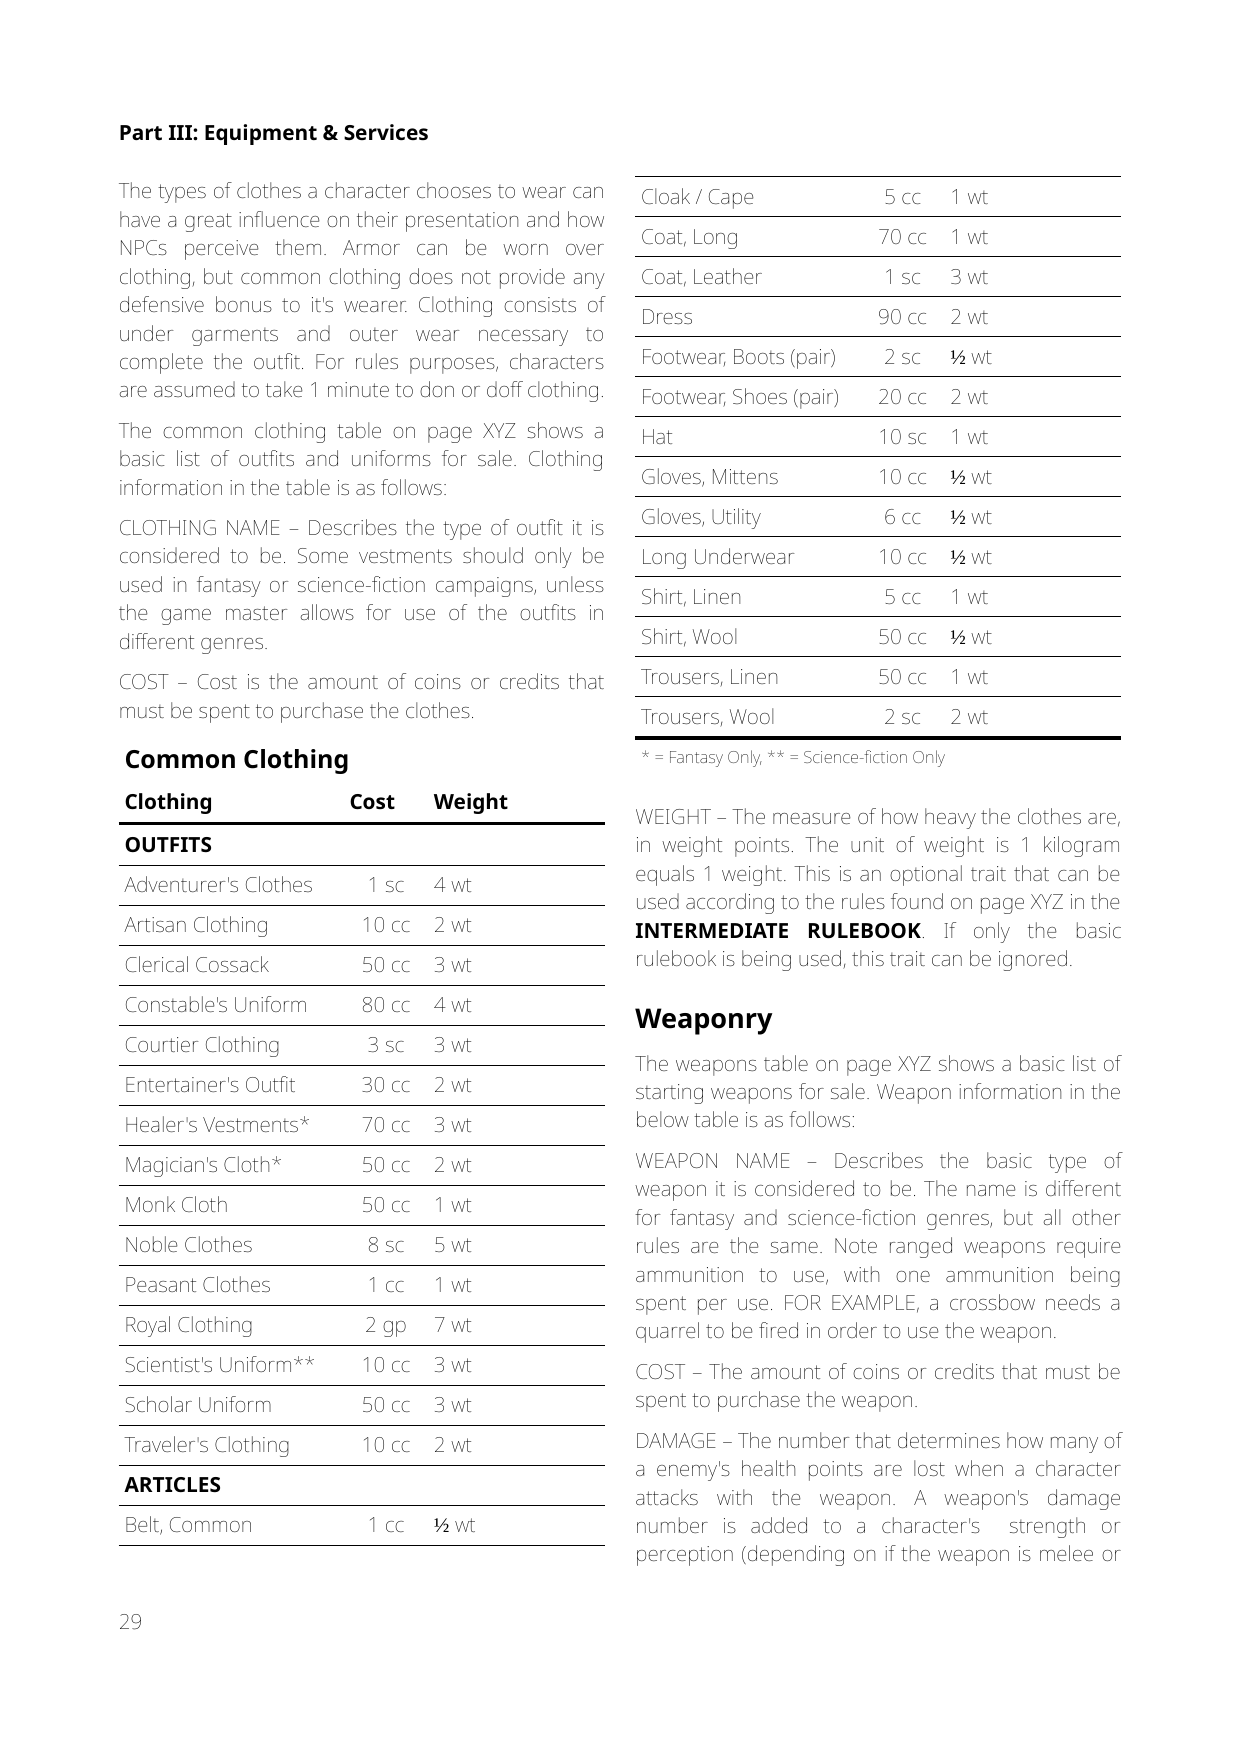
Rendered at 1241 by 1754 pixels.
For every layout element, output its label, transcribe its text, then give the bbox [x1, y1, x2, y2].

table_cell 1 wt [945, 657, 1121, 696]
text WEAPON NAME – Describes the basic type of weapon it is considered to be. The name is different for fantasy and science-fiction genres, but all other rules are the same. Note ranged weapons require ammunition to use, with one ammunition being spent per use. FOR EXAMPLE, a crossbow needs a quarrel to be fired in order to use the weapon. [635, 1146, 1122, 1345]
table_cell 2 wt [945, 697, 1121, 736]
table_cell 20 cc [860, 377, 944, 416]
table_cell ½ wt [945, 457, 1121, 496]
table_cell Footwear, Shoes (pair) [635, 377, 860, 416]
table_cell 1 wt [945, 217, 1121, 256]
table_cell 10 cc [860, 537, 944, 576]
table_cell 50 cc [344, 946, 428, 985]
table_cell 10 cc [860, 457, 944, 496]
table_cell Clerical Cossack [119, 946, 343, 985]
table_cell Artisan Clothing [119, 906, 343, 945]
text CLOTHING NAME – Describes the type of outfit it is considered to be. Some vestments should only be used in fantasy or science-fiction campaigns, unless the game master allows for use of the outfits in different genres. [118, 513, 605, 655]
text WEIGHT – The measure of how heavy the clothes are, in weight points. The unit of weight is 1 kilogram equals 1 weight. This is an optional trait that can be used according to the rules found on page XYZ in the INTERMEDIATE RULEBOOK. If only the basic rulebook is being used, this trait can be ignored. [635, 802, 1122, 973]
table_cell Cost [344, 782, 428, 822]
table_cell OUTFITS [119, 825, 604, 865]
table_cell 90 cc [860, 297, 944, 336]
table_cell Noble Clothes [119, 1226, 343, 1265]
table_cell ½ wt [428, 1506, 604, 1545]
table_cell 50 cc [344, 1146, 428, 1185]
table_cell 1 sc [344, 866, 428, 905]
table_cell Weight [428, 782, 604, 822]
table_cell Shirt, Wool [635, 617, 860, 656]
table_cell 1 wt [945, 177, 1121, 216]
table_cell 1 wt [428, 1186, 604, 1225]
table_cell 5 wt [428, 1226, 604, 1265]
table_cell Clothing [119, 782, 343, 822]
table_cell 50 cc [860, 657, 944, 696]
table_cell Traveler's Clothing [119, 1426, 343, 1465]
table_cell Trousers, Linen [635, 657, 860, 696]
table_cell Monk Cloth [119, 1186, 343, 1225]
table_cell 2 wt [945, 377, 1121, 416]
table_cell Shirt, Linen [635, 577, 860, 616]
table_cell 3 wt [428, 1106, 604, 1145]
table_cell Long Underwear [635, 537, 860, 576]
table_cell 1 cc [344, 1506, 428, 1545]
table_cell 50 cc [860, 617, 944, 656]
table_cell 1 cc [344, 1266, 428, 1305]
table_cell 3 wt [428, 946, 604, 985]
table_cell 8 sc [344, 1226, 428, 1265]
table_cell Healer's Vestments* [119, 1106, 343, 1145]
table_cell 70 cc [860, 217, 944, 256]
table_cell Hat [635, 417, 860, 456]
table_cell Peasant Clothes [119, 1266, 343, 1305]
table_cell 70 cc [344, 1106, 428, 1145]
table_cell Belt, Common [119, 1506, 343, 1545]
table_cell 10 sc [860, 417, 944, 456]
text The weapons table on page XYZ shows a basic list of starting weapons for sale. Weapon information in the below table is as follows: [635, 1049, 1122, 1134]
table_cell Gloves, Utility [635, 497, 860, 536]
table_cell Cloak / Cape [635, 177, 860, 216]
table_cell 50 cc [344, 1186, 428, 1225]
table_cell 3 wt [428, 1346, 604, 1385]
table_cell Scholar Uniform [119, 1386, 343, 1425]
text COST – Cost is the amount of coins or credits that must be spent to purchase the clothes. [118, 667, 605, 724]
table_cell Entertainer's Outfit [119, 1066, 343, 1105]
table_cell 2 sc [860, 697, 944, 736]
table_cell 3 wt [428, 1386, 604, 1425]
table_cell Adventurer's Clothes [119, 866, 343, 905]
text The common clothing table on page XYZ shows a basic list of outfits and uniforms for sale. Clothing information in the table is as follows: [118, 416, 605, 501]
table_header Common Clothing [119, 736, 604, 782]
table_cell Dress [635, 297, 860, 336]
table_cell 4 wt [428, 866, 604, 905]
table_cell Magician's Cloth* [119, 1146, 343, 1185]
table_cell 2 gp [344, 1306, 428, 1345]
table_cell 5 cc [860, 177, 944, 216]
table_cell Royal Clothing [119, 1306, 343, 1345]
text The types of clothes a character chooses to wear can have a great influence on their presentation and how NPCs perceive them. Armor can be worn over clothing, but common clothing does not provide any defensive bonus to it's wearer. Clothing consists of under garments and outer wear necessary to complete the outfit. For rules purposes, characters are assumed to take 1 minute to don or doff clothing. [118, 176, 605, 404]
table_cell 2 sc [860, 337, 944, 376]
table_cell Gloves, Mittens [635, 457, 860, 496]
table_cell Coat, Leather [635, 257, 860, 296]
table_cell 1 wt [945, 577, 1121, 616]
table_cell 2 wt [428, 1426, 604, 1465]
text Weaponry [635, 1000, 1122, 1037]
table_cell 2 wt [428, 906, 604, 945]
text COST – The amount of coins or credits that must be spent to purchase the weapon. [635, 1357, 1122, 1414]
table_cell 3 sc [344, 1026, 428, 1065]
table_cell 1 wt [945, 417, 1121, 456]
table_cell 2 wt [945, 297, 1121, 336]
table_cell 10 cc [344, 906, 428, 945]
table_cell ½ wt [945, 497, 1121, 536]
table_cell 10 cc [344, 1426, 428, 1465]
table_cell Coat, Long [635, 217, 860, 256]
table_cell 10 cc [344, 1346, 428, 1385]
table_cell Courtier Clothing [119, 1026, 343, 1065]
table_cell 50 cc [344, 1386, 428, 1425]
table_cell 3 wt [428, 1026, 604, 1065]
table_cell 80 cc [344, 986, 428, 1025]
table_cell 3 wt [945, 257, 1121, 296]
table_cell * = Fantasy Only, ** = Science-fiction Only [635, 740, 1121, 774]
table_cell ½ wt [945, 337, 1121, 376]
table_cell ARTICLES [119, 1466, 604, 1505]
table_cell Constable's Uniform [119, 986, 343, 1025]
table_cell 1 wt [428, 1266, 604, 1305]
table_cell Trousers, Wool [635, 697, 860, 736]
table_cell ½ wt [945, 617, 1121, 656]
table_cell 4 wt [428, 986, 604, 1025]
table_cell 6 cc [860, 497, 944, 536]
text DAMAGE – The number that determines how many of a enemy's health points are lost when a character attacks with the weapon. A weapon's damage number is added to a character's strength or perception (depending on if the weapon is melee or [635, 1426, 1122, 1568]
table_cell ½ wt [945, 537, 1121, 576]
table_cell 2 wt [428, 1146, 604, 1185]
table_cell 2 wt [428, 1066, 604, 1105]
table_cell Footwear, Boots (pair) [635, 337, 860, 376]
table_cell 7 wt [428, 1306, 604, 1345]
table_cell 5 cc [860, 577, 944, 616]
table_cell Scientist's Uniform** [119, 1346, 343, 1385]
table_cell 1 sc [860, 257, 944, 296]
table_cell 30 cc [344, 1066, 428, 1105]
